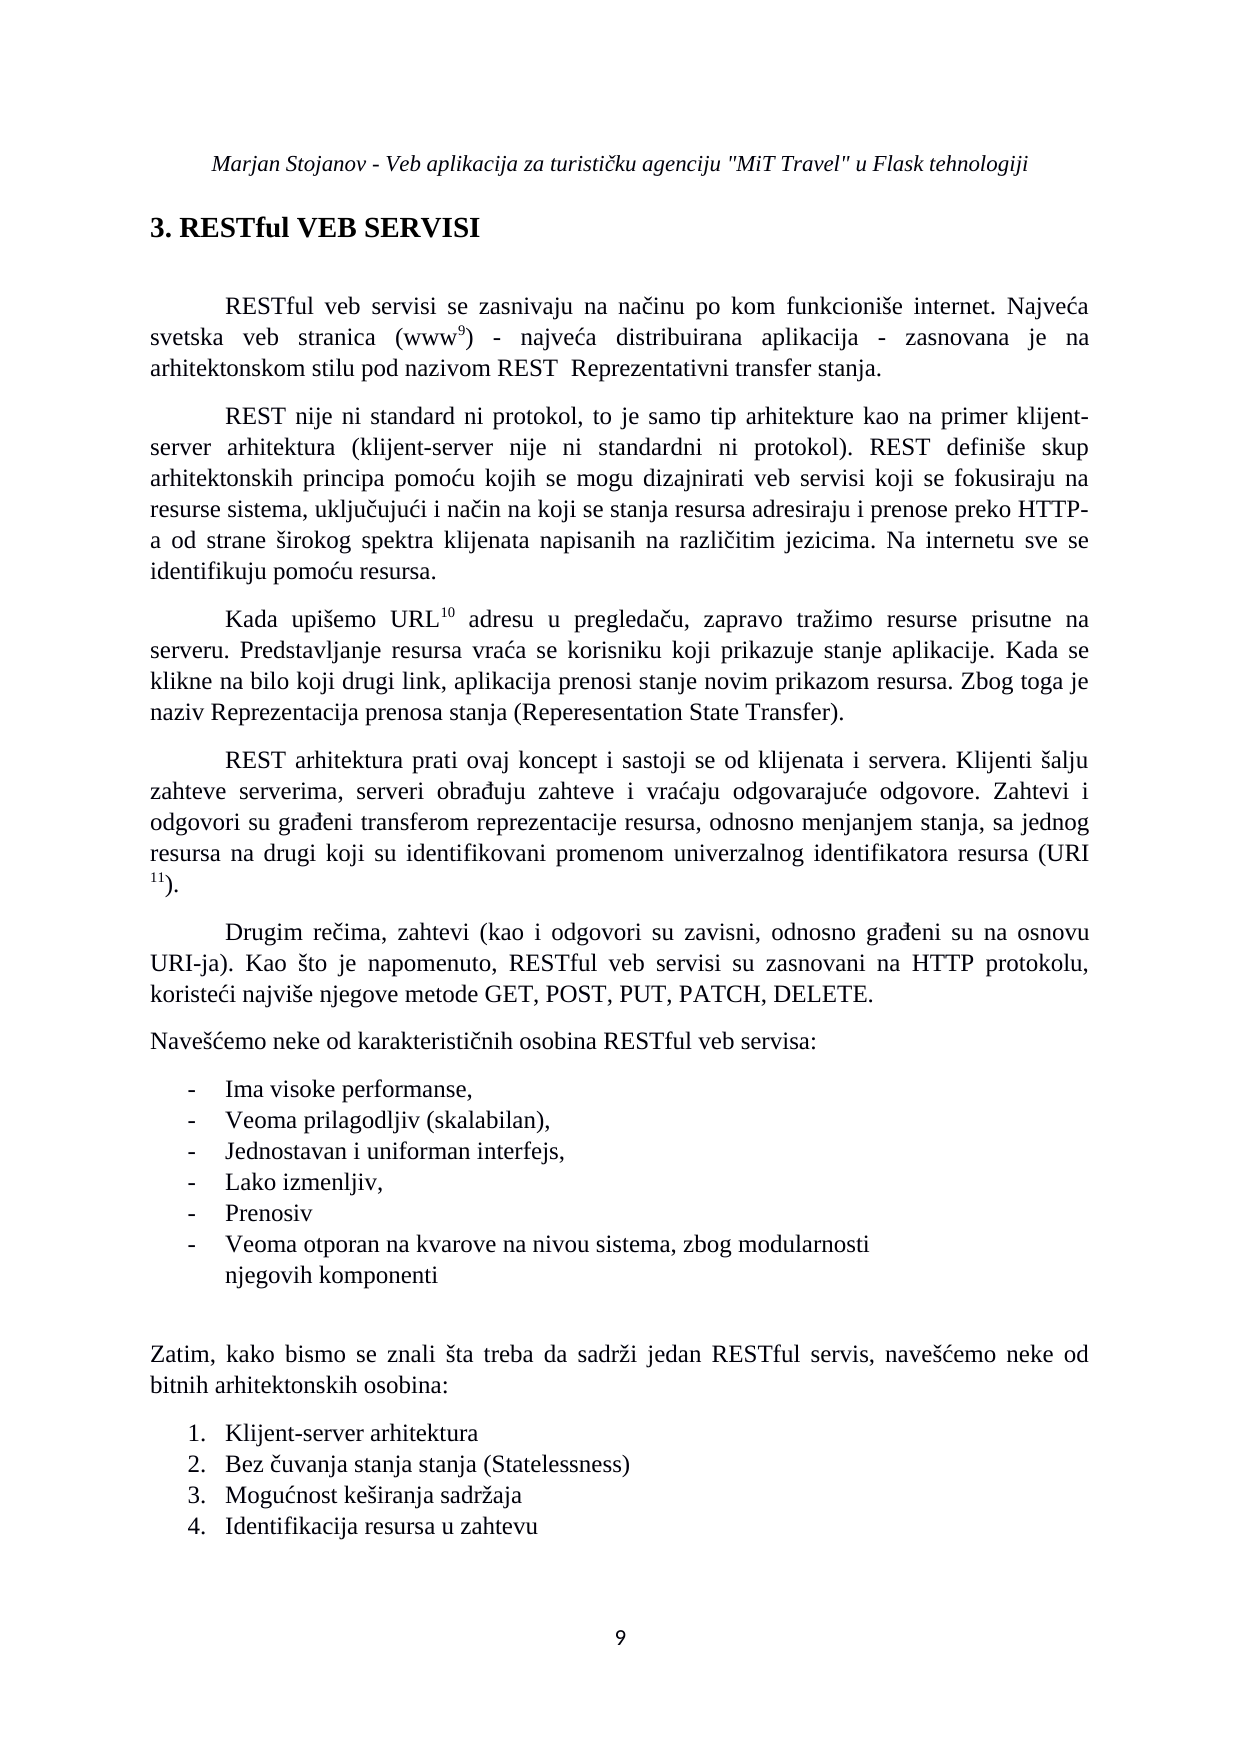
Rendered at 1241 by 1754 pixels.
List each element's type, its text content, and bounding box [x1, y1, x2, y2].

list Prenosiv [187, 1198, 1090, 1227]
list Ima visoke performanse, [187, 1074, 1090, 1103]
subtitle 3. RESTful VEB SERVISI [150, 210, 1090, 243]
list Veoma prilagodljiv (skalabilan), [187, 1105, 1090, 1134]
text Navešćemo neke od karakterističnih osobina RESTful veb servisa: [150, 1026, 1090, 1055]
list Lako izmenljiv, [187, 1167, 1090, 1196]
text Drugim rečima, zahtevi (kao i odgovori su zavisni, odnosno građeni su na osnovu URI-ja). Kao što je napomenuto, RESTful veb servisi su zasnovani na HTTP protokolu, koristeći najviše njegove metode GET, POST, PUT, PATCH, DELETE. [150, 917, 1090, 1007]
list Bez čuvanja stanja stanja (Statelessness) [187, 1449, 1090, 1478]
text RESTful veb servisi se zasnivaju na načinu po kom funkcioniše internet. Najveća svetska veb stranica (www9) - najveća distribuirana aplikacija - zasnovana je na arhitektonskom stilu pod nazivom REST Reprezentativni transfer stanja. [150, 291, 1090, 382]
list Mogućnost keširanja sadržaja [187, 1480, 1090, 1509]
text Kada upišemo URL10 adresu u pregledaču, zapravo tražimo resurse prisutne na serveru. Predstavljanje resursa vraća se korisniku koji prikazuje stanje aplikacije. Kada se klikne na bilo koji drugi link, aplikacija prenosi stanje novim prikazom resursa. Zbog toga je naziv Reprezentacija prenosa stanja (Reperesentation State Transfer). [150, 604, 1090, 726]
text Zatim, kako bismo se znali šta treba da sadrži jedan RESTful servis, navešćemo neke od bitnih arhitektonskih osobina: [150, 1339, 1090, 1399]
text REST nije ni standard ni protokol, to je samo tip arhitekture kao na primer klijent-server arhitektura (klijent-server nije ni standardni ni protokol). REST definiše skup arhitektonskih principa pomoću kojih se mogu dizajnirati veb servisi koji se fokusiraju na resurse sistema, uključujući i način na koji se stanja resursa adresiraju i prenose preko HTTP-a od strane širokog spektra klijenata napisanih na različitim jezicima. Na internetu sve se identifikuju pomoću resursa. [150, 401, 1090, 585]
text REST arhitektura prati ovaj koncept i sastoji se od klijenata i servera. Klijenti šalju zahteve serverima, serveri obrađuju zahteve i vraćaju odgovarajuće odgovore. Zahtevi i odgovori su građeni transferom reprezentacije resursa, odnosno menjanjem stanja, sa jednog resursa na drugi koji su identifikovani promenom univerzalnog identifikatora resursa (URI 11). [150, 745, 1090, 898]
list Klijent-server arhitektura [187, 1418, 1090, 1447]
list njegovih komponenti [225, 1260, 1090, 1289]
list Veoma otporan na kvarove na nivou sistema, zbog modularnosti [187, 1229, 1090, 1258]
list Jednostavan i uniforman interfejs, [187, 1136, 1090, 1165]
list Identifikacija resursa u zahtevu [187, 1511, 1090, 1540]
